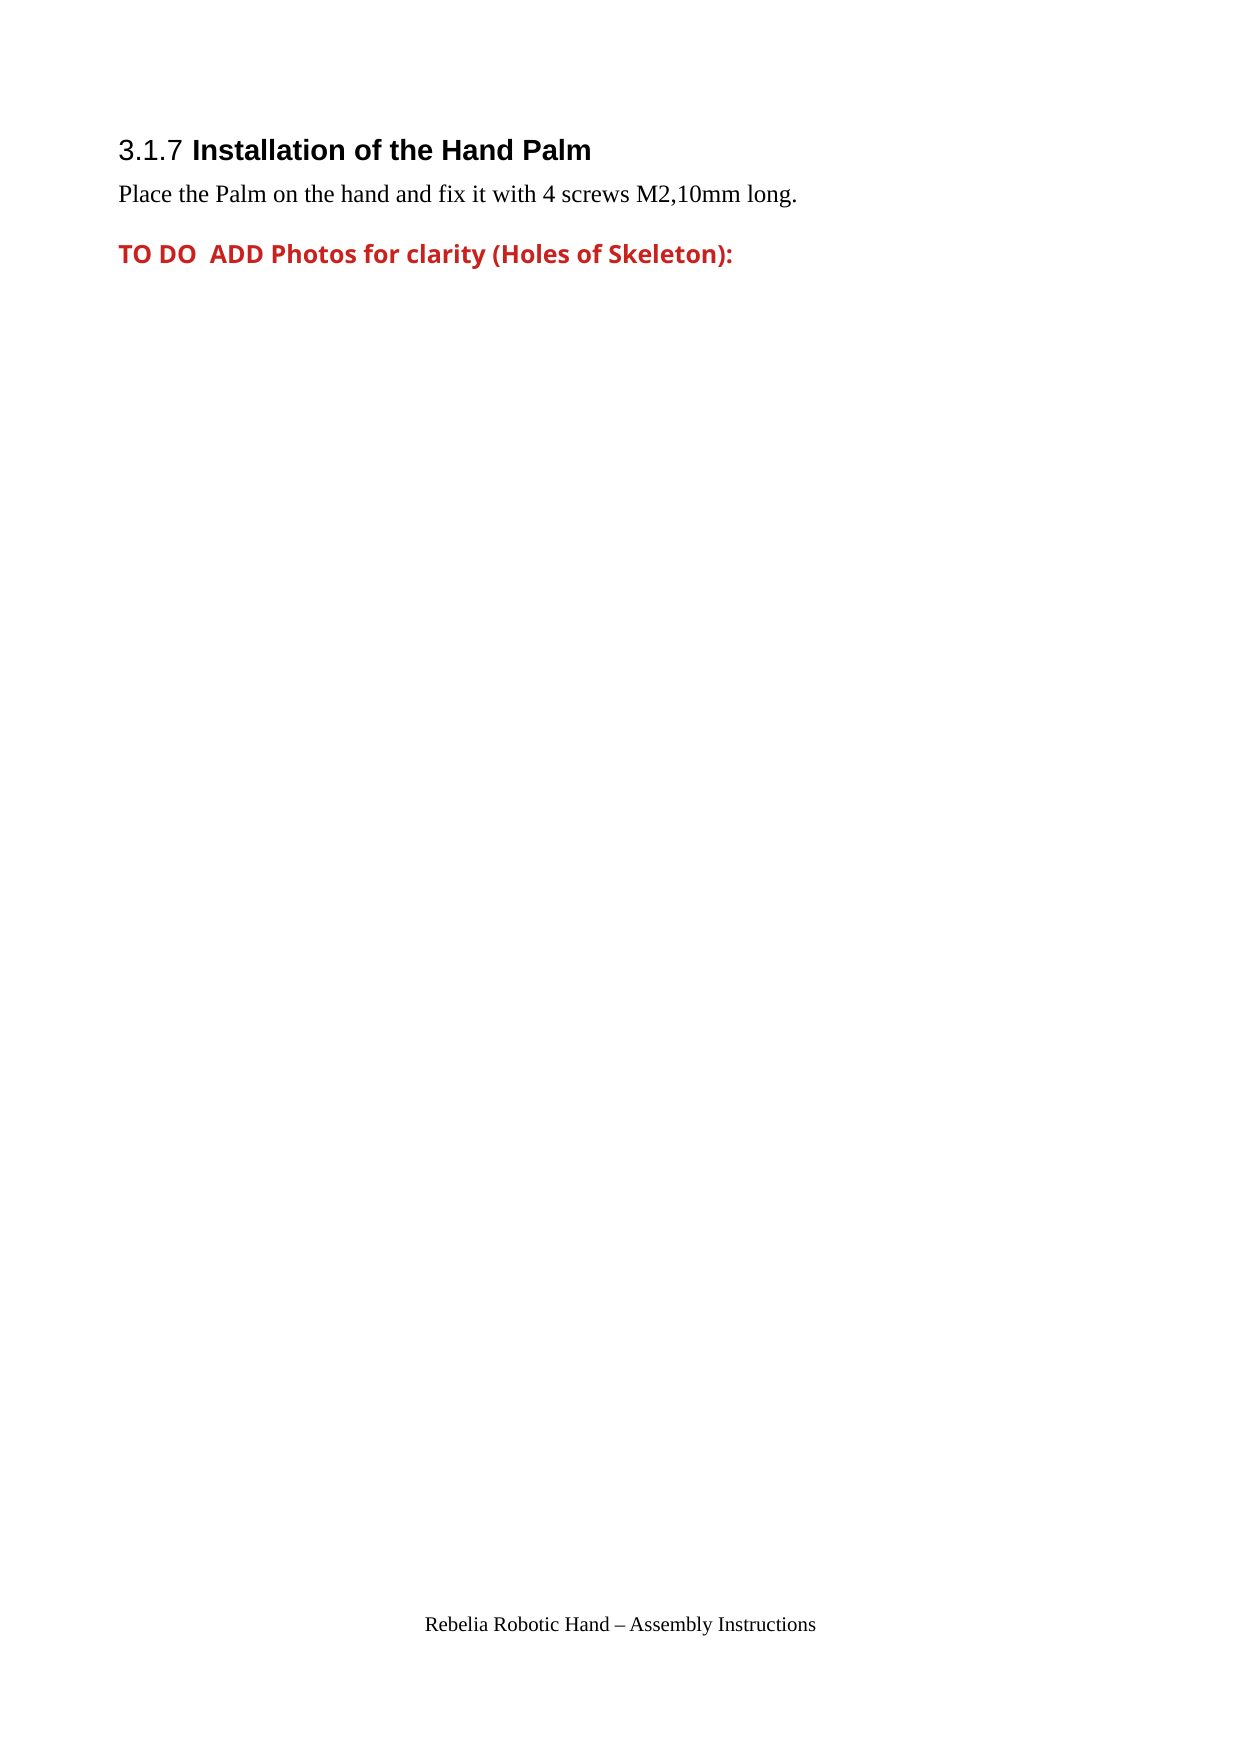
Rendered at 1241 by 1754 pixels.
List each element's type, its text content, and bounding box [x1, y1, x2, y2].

subtitle Installation of the Hand Palm [118, 133, 1123, 166]
text TO DO ADD Photos for clarity (Holes of Skeleton): [118, 236, 1123, 270]
text Place the Palm on the hand and fix it with 4 screws M2,10mm long. [118, 179, 1123, 207]
